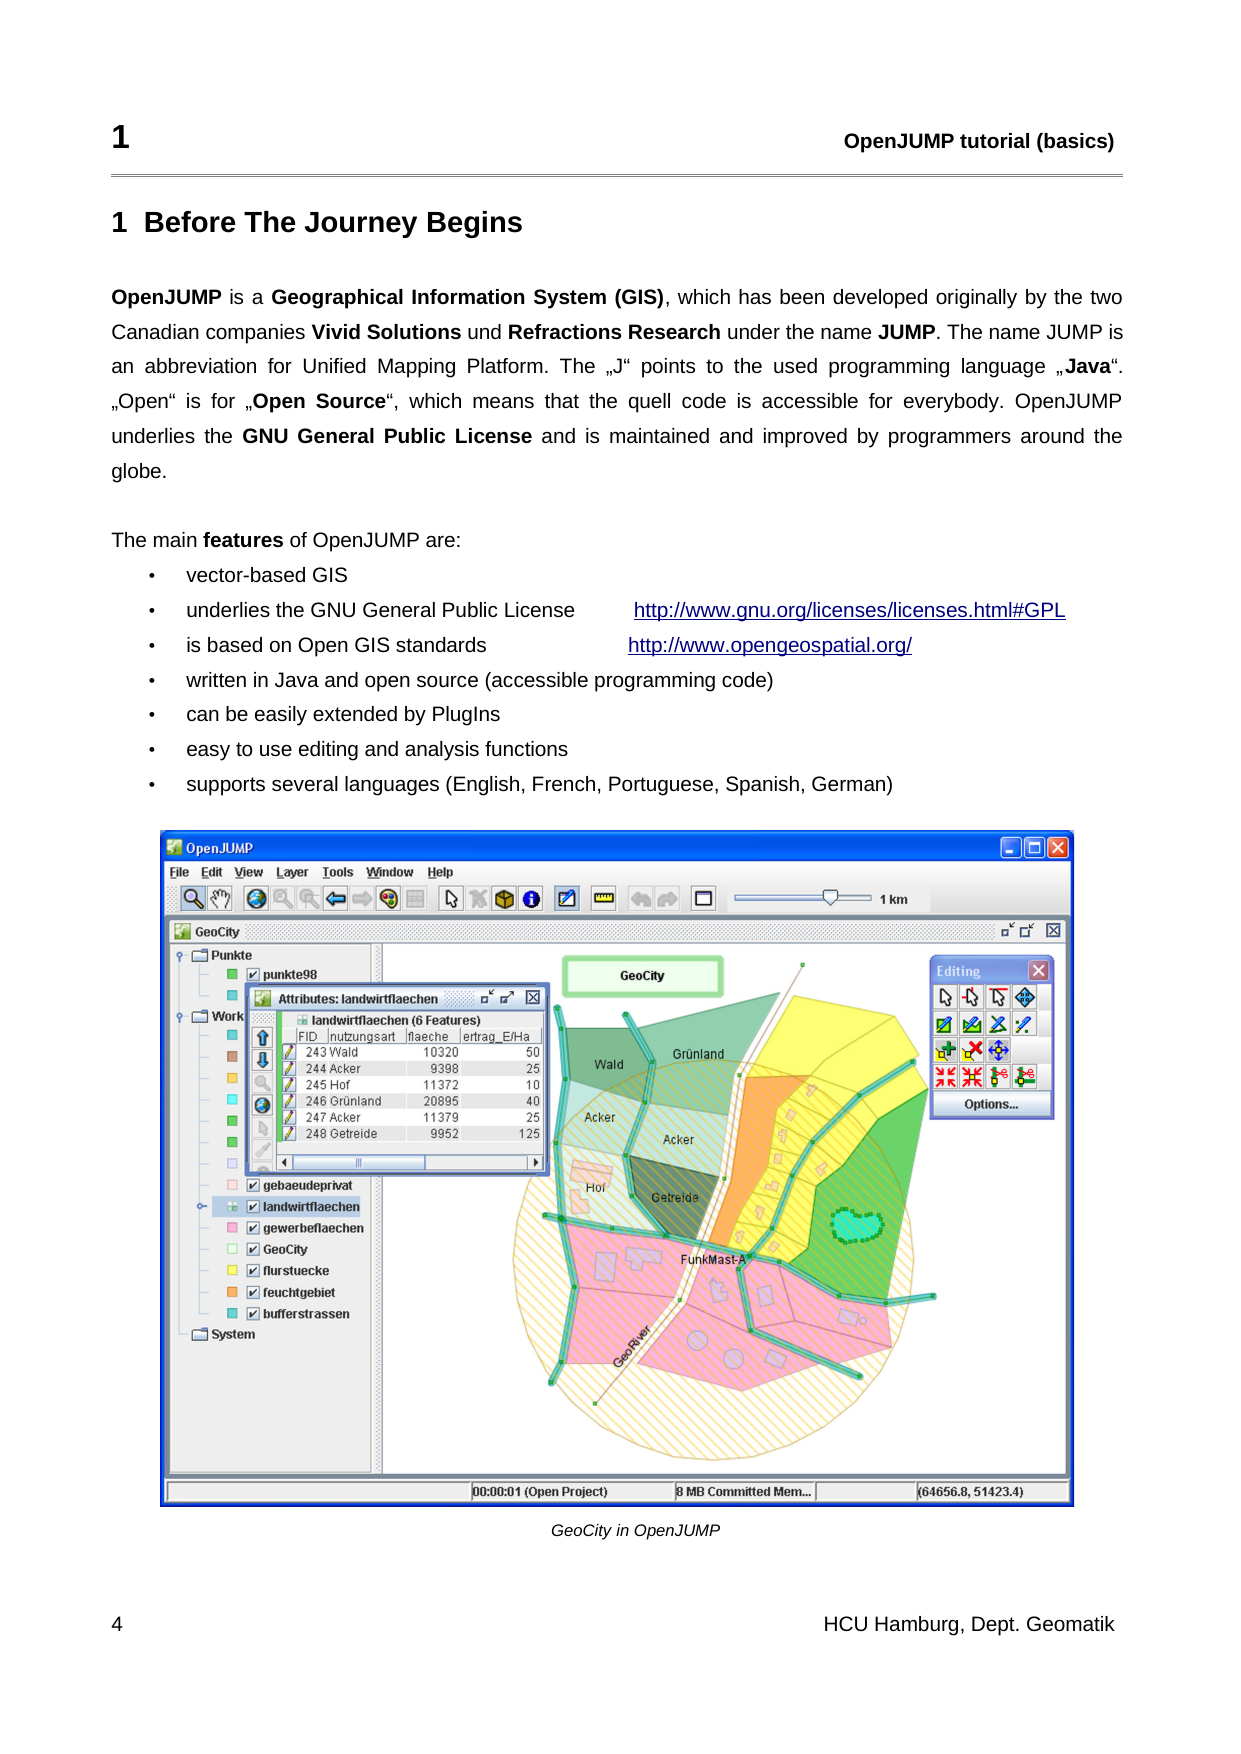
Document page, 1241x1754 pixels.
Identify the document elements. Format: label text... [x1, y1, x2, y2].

list easy to use editing and analysis functions [148, 738, 1123, 761]
subtitle Before The Journey Begins [111, 206, 1123, 238]
text The main features of OpenJUMP are: [111, 529, 1123, 552]
text GeoCity in OpenJUMP [111, 842, 1123, 1541]
text OpenJUMP is a Geographical Information System (GIS), which has been developed originally by the two Canadian companies Vivid Solutions und Refractions Research under the name JUMP. The name JUMP is an abbreviation for Unified Mapping Platform. The „J“ points to the used programming language „Java“. „Open“ is for „Open Source“, which means that the quell code is accessible for everybody. OpenJUMP underlies the GNU General Public License and is maintained and improved by programmers around the globe. [111, 286, 1123, 483]
list is based on Open GIS standards http://www.opengeospatial.org/ [148, 633, 1123, 657]
list supports several languages (English, French, Portuguese, Spanish, German) [148, 773, 1123, 831]
list written in Java and open source (accessible programming code) [148, 668, 1123, 692]
list underlies the GNU General Public License http://www.gnu.org/licenses/licenses.html#GPL [148, 599, 1123, 622]
list vector-based GIS [148, 564, 1123, 587]
picture [160, 830, 1075, 1507]
list can be easily extended by PlugIns [148, 703, 1123, 726]
